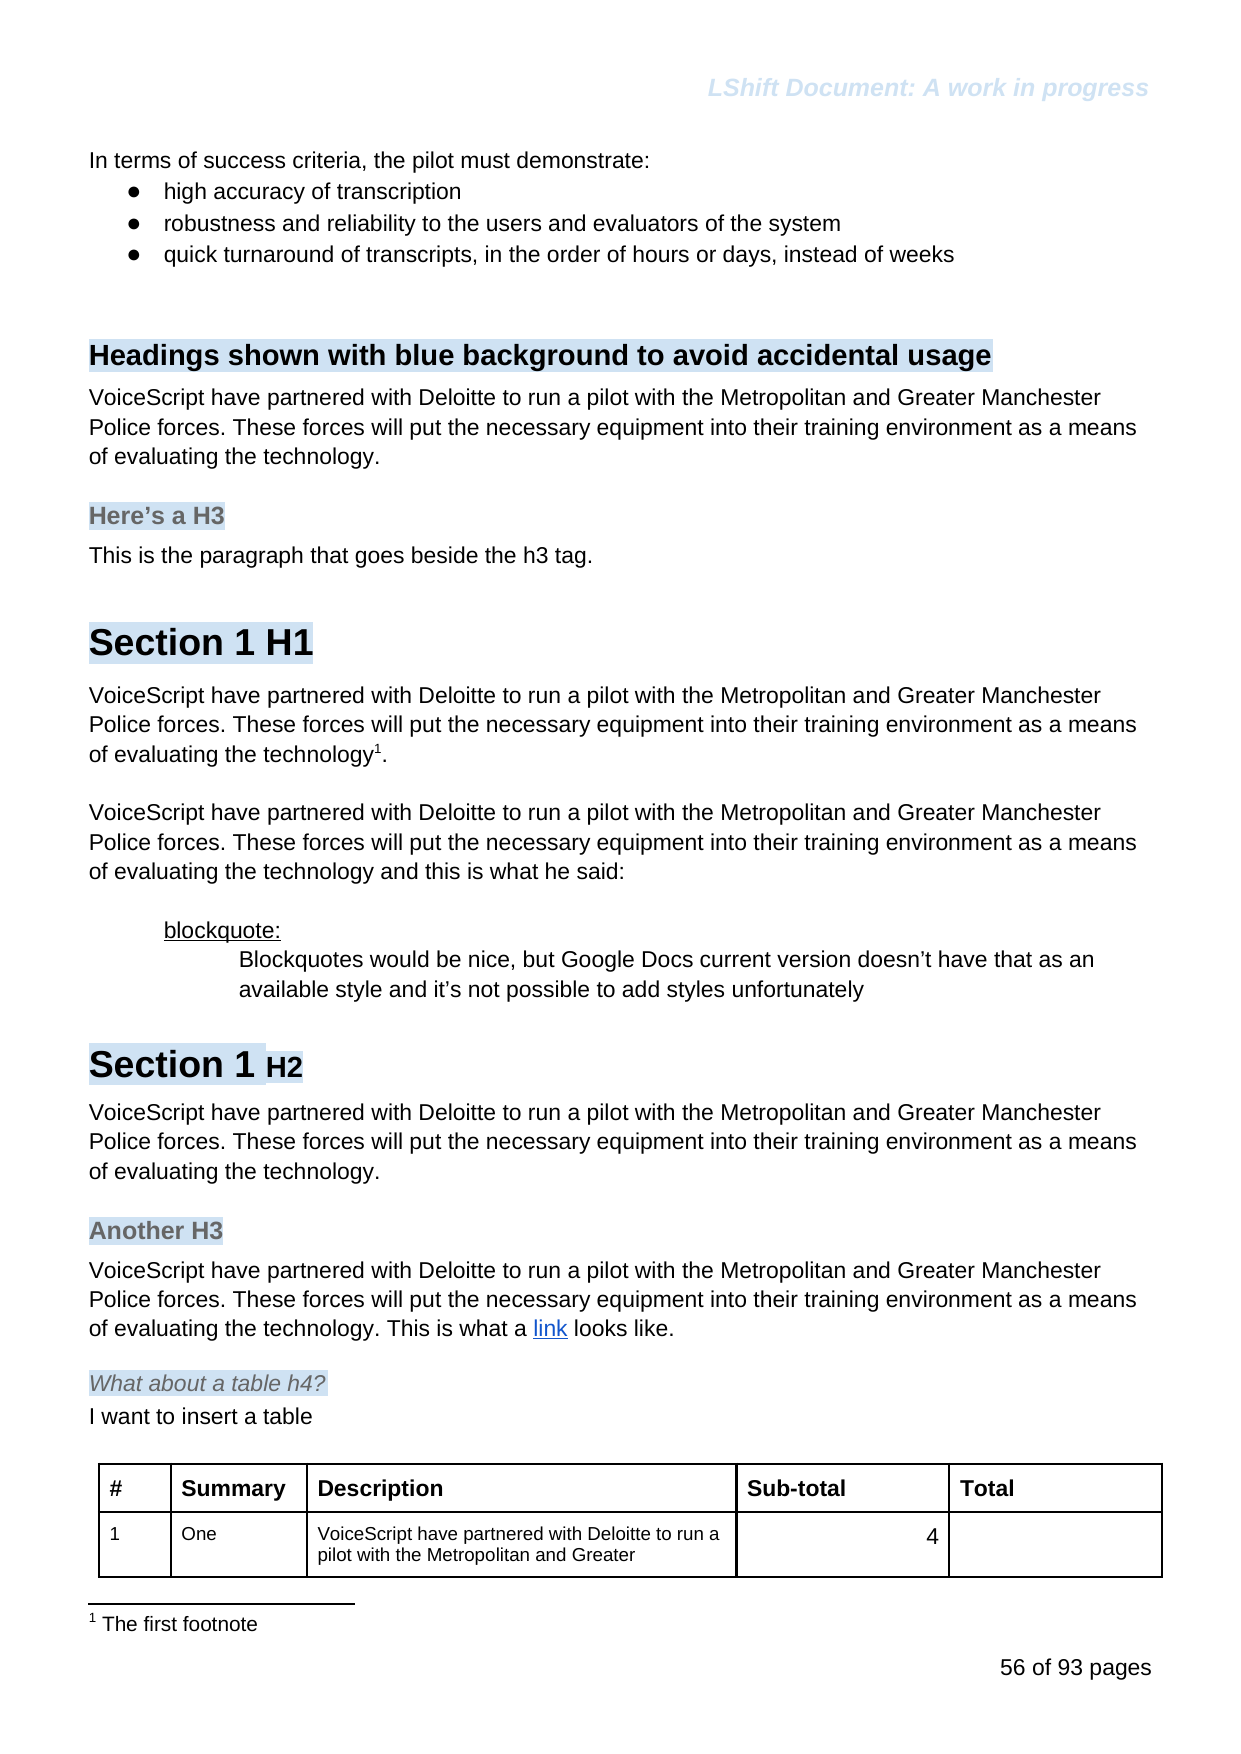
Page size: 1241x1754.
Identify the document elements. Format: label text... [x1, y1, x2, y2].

subtitle Headings shown with blue background to avoid accidental usage [993, 339, 1152, 372]
text VoiceScript have partnered with Deloitte to run a pilot with the Metropolitan and Greater Manchester Police forces. These forces will put the necessary equipment into their training environment as a means of evaluating the technology. [88, 682, 1152, 767]
table_header Total [950, 1465, 1161, 1511]
table_cell 1 [100, 1513, 170, 1576]
table_header # [100, 1465, 170, 1511]
list robustness and reliability to the users and evaluators of the system [126, 209, 1152, 236]
text I want to insert a table [88, 1404, 1152, 1429]
subtitle Section 1 H1 [313, 622, 1152, 664]
text VoiceScript have partnered with Deloitte to run a pilot with the Metropolitan and Greater Manchester Police forces. These forces will put the necessary equipment into their training environment as a means of evaluating the technology. This is what a link looks like. [88, 1257, 1152, 1342]
table_cell 4 [738, 1513, 948, 1576]
subtitle Section 1 H2 [266, 1043, 1152, 1085]
table_cell One [172, 1513, 306, 1576]
subtitle Another H3 [223, 1217, 1152, 1245]
text The first footnote [88, 1610, 1152, 1636]
table_cell [950, 1513, 1161, 1576]
text Blockquotes would be nice, but Google Docs current version doesn’t have that as an available style and it’s not possible to add styles unfortunately [238, 947, 1152, 1002]
table_header Sub-total [738, 1465, 948, 1511]
table_header Description [308, 1465, 735, 1511]
list high accuracy of transcription [126, 177, 1152, 204]
table_cell VoiceScript have partnered with Deloitte to run a pilot with the Metropolitan and Greater [308, 1513, 735, 1576]
text VoiceScript have partnered with Deloitte to run a pilot with the Metropolitan and Greater Manchester Police forces. These forces will put the necessary equipment into their training environment as a means of evaluating the technology. [88, 385, 1152, 469]
text In terms of success criteria, the pilot must demonstrate: [88, 147, 1152, 173]
text blockquote: [163, 917, 1152, 943]
text VoiceScript have partnered with Deloitte to run a pilot with the Metropolitan and Greater Manchester Police forces. These forces will put the necessary equipment into their training environment as a means of evaluating the technology. [88, 1099, 1152, 1184]
list quick turnaround of transcripts, in the order of hours or days, instead of weeks [126, 240, 1152, 268]
subtitle What about a table h4? [328, 1370, 1152, 1396]
subtitle Here’s a H3 [225, 502, 1152, 530]
text This is the paragraph that goes beside the h3 tag. [88, 542, 1152, 568]
text VoiceScript have partnered with Deloitte to run a pilot with the Metropolitan and Greater Manchester Police forces. These forces will put the necessary equipment into their training environment as a means of evaluating the technology and this is what he said: [88, 800, 1152, 884]
table_header Summary [172, 1465, 306, 1511]
